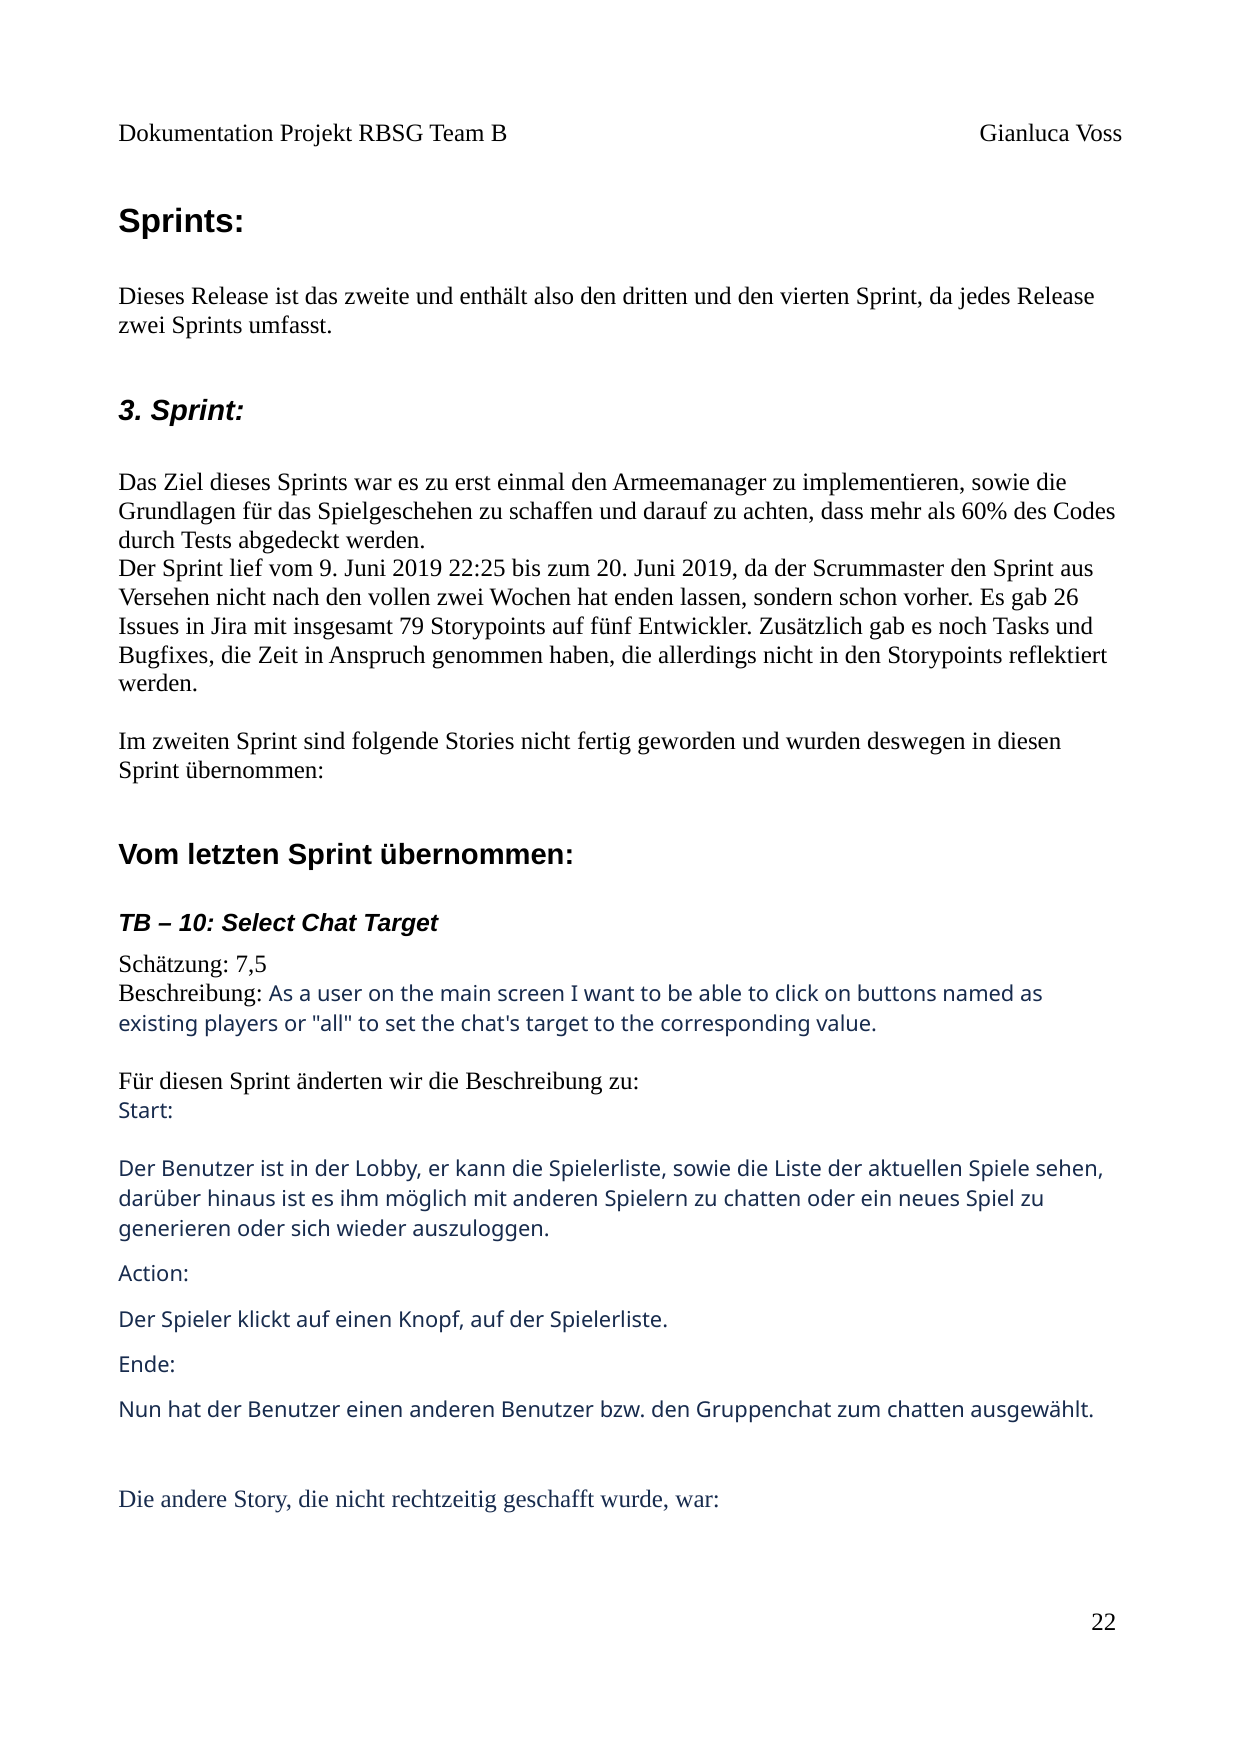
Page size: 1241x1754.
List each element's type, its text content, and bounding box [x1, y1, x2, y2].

text Der Benutzer ist in der Lobby, er kann die Spielerliste, sowie die Liste der aktuellen Spiele sehen, darüber hinaus ist es ihm möglich mit anderen Spielern zu chatten oder ein neues Spiel zu generieren oder sich wieder auszuloggen. [118, 1153, 1122, 1242]
text Ende: [118, 1349, 1122, 1379]
text Dieses Release ist das zweite und enthält also den dritten und den vierten Sprint, da jedes Release zwei Sprints umfasst. [118, 281, 1122, 339]
text Start: [118, 1095, 1122, 1125]
text Im zweiten Sprint sind folgende Stories nicht fertig geworden und wurden deswegen in diesen Sprint übernommen: [118, 726, 1122, 783]
text Action: [118, 1258, 1122, 1288]
text Beschreibung: As a user on the main screen I want to be able to click on buttons named as existing players or "all" to set the chat's target to the corresponding value. [118, 978, 1122, 1038]
subtitle Sprints: [118, 201, 1122, 240]
text Das Ziel dieses Sprints war es zu erst einmal den Armeemanager zu implementieren, sowie die Grundlagen für das Spielgeschehen zu schaffen und darauf zu achten, dass mehr als 60% des Codes durch Tests abgedeckt werden. [118, 467, 1122, 553]
text Der Sprint lief vom 9. Juni 2019 22:25 bis zum 20. Juni 2019, da der Scrummaster den Sprint aus Versehen nicht nach den vollen zwei Wochen hat enden lassen, sondern schon vorher. Es gab 26 Issues in Jira mit insgesamt 79 Storypoints auf fünf Entwickler. Zusätzlich gab es noch Tasks und Bugfixes, die Zeit in Anspruch genommen haben, die allerdings nicht in den Storypoints reflektiert werden. [118, 553, 1122, 697]
subtitle TB – 10: Select Chat Target [118, 908, 1122, 937]
subtitle Vom letzten Sprint übernommen: [118, 837, 1122, 871]
text Die andere Story, die nicht rechtzeitig geschafft wurde, war: [118, 1484, 1122, 1513]
text Der Spieler klickt auf einen Knopf, auf der Spielerliste. [118, 1303, 1122, 1333]
subtitle 3. Sprint: [118, 392, 1122, 426]
text Für diesen Sprint änderten wir die Beschreibung zu: [118, 1066, 1122, 1095]
text Nun hat der Benutzer einen anderen Benutzer bzw. den Gruppenchat zum chatten ausgewählt. [118, 1394, 1122, 1424]
text Schätzung: 7,5 [118, 949, 1122, 978]
